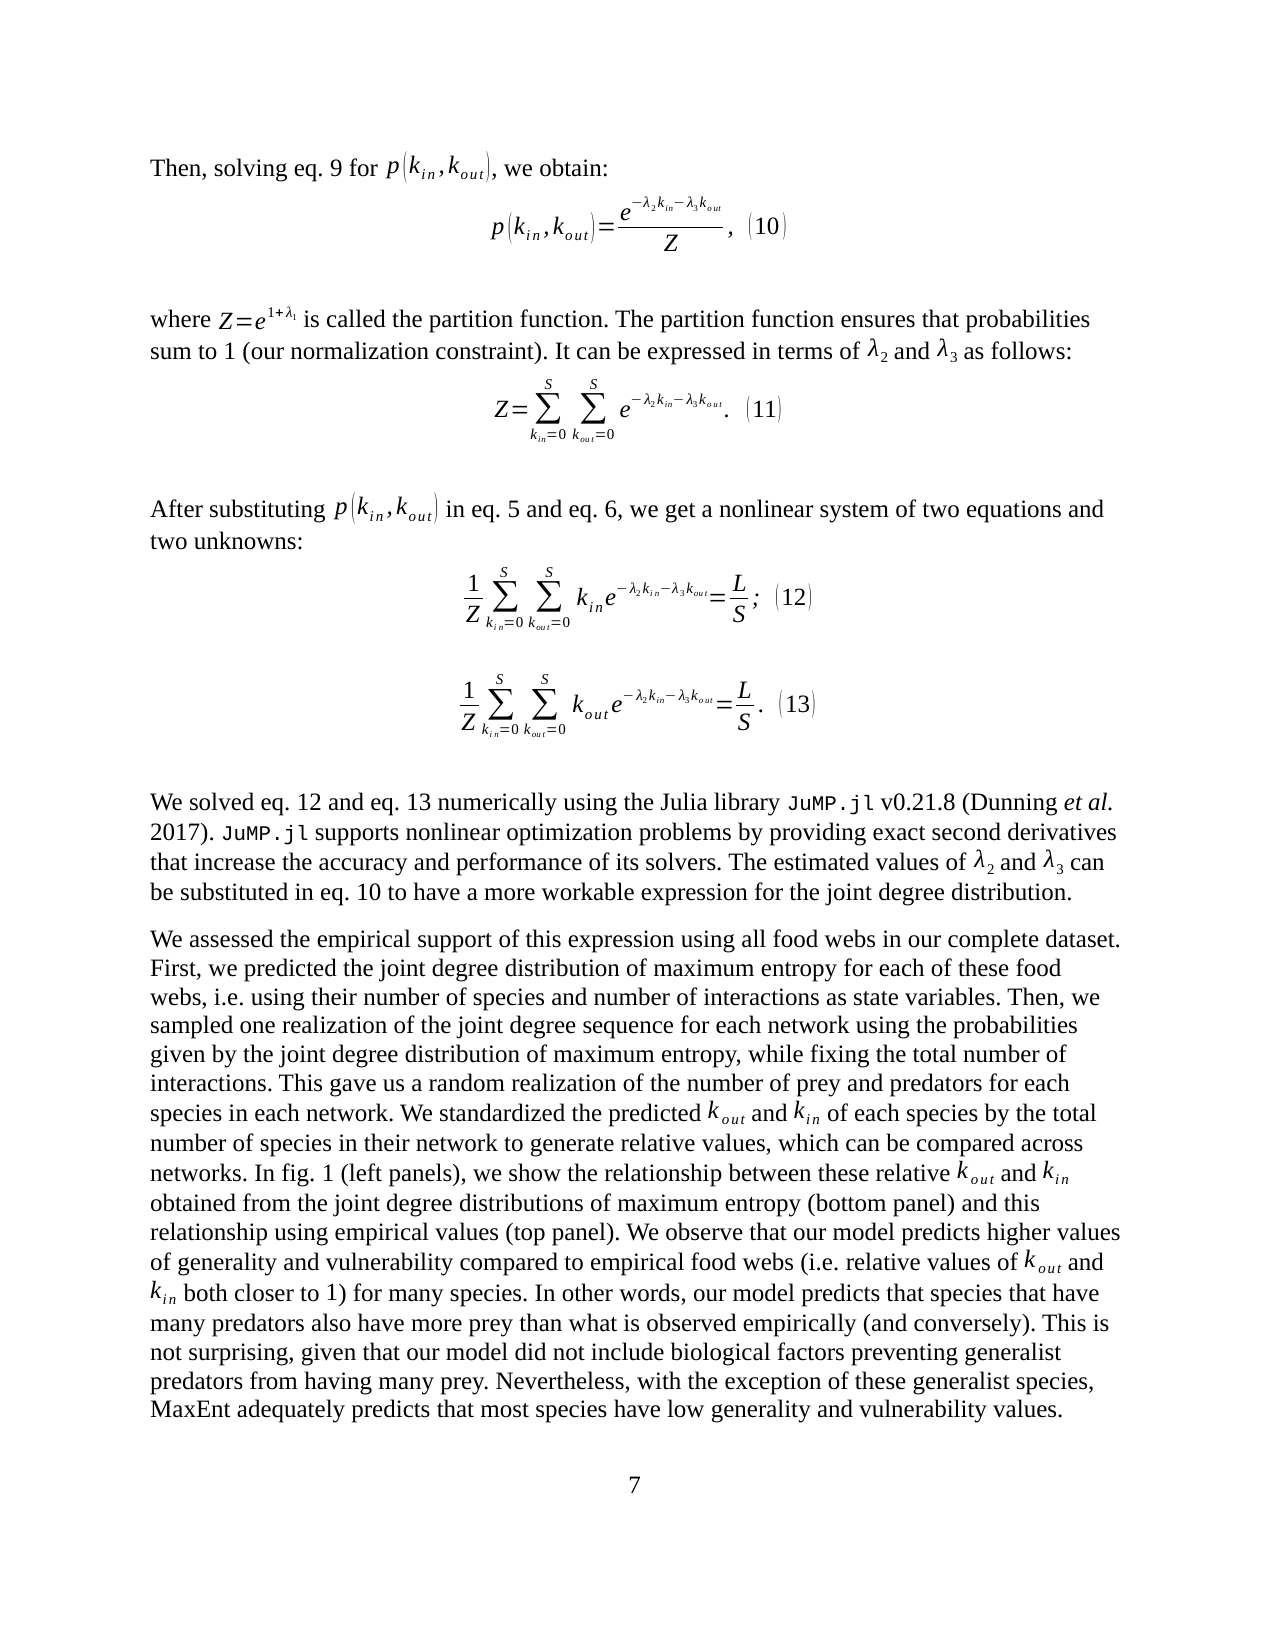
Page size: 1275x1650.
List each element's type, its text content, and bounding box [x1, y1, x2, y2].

text Then, solving eq. 9 for , we obtain: [150, 150, 1125, 185]
text We solved eq. 12 and eq. 13 numerically using the Julia library JuMP.jl v0.21.8 (Dunning et al. 2017). JuMP.jl supports nonlinear optimization problems by providing exact second derivatives that increase the accuracy and performance of its solvers. The estimated values of and can be substituted in eq. 10 to have a more workable expression for the joint degree distribution. [150, 787, 1125, 906]
text where is called the partition function. The partition function ensures that probabilities sum to 1 (our normalization constraint). It can be expressed in terms of and as follows: [150, 303, 1125, 366]
text We assessed the empirical support of this expression using all food webs in our complete dataset. First, we predicted the joint degree distribution of maximum entropy for each of these food webs, i.e. using their number of species and number of interactions as state variables. Then, we sampled one realization of the joint degree sequence for each network using the probabilities given by the joint degree distribution of maximum entropy, while fixing the total number of interactions. This gave us a random realization of the number of prey and predators for each species in each network. We standardized the predicted and of each species by the total number of species in their network to generate relative values, which can be compared across networks. In fig. 1 (left panels), we show the relationship between these relative and obtained from the joint degree distributions of maximum entropy (bottom panel) and this relationship using empirical values (top panel). We observe that our model predicts higher values of generality and vulnerability compared to empirical food webs (i.e. relative values of and both closer to ) for many species. In other words, our model predicts that species that have many predators also have more prey than what is observed empirically (and conversely). This is not surprising, given that our model did not include biological factors preventing generalist predators from having many prey. Nevertheless, with the exception of these generalist species, MaxEnt adequately predicts that most species have low generality and vulnerability values. [150, 924, 1125, 1423]
text After substituting in eq. 5 and eq. 6, we get a nonlinear system of two equations and two unknowns: [150, 491, 1125, 555]
